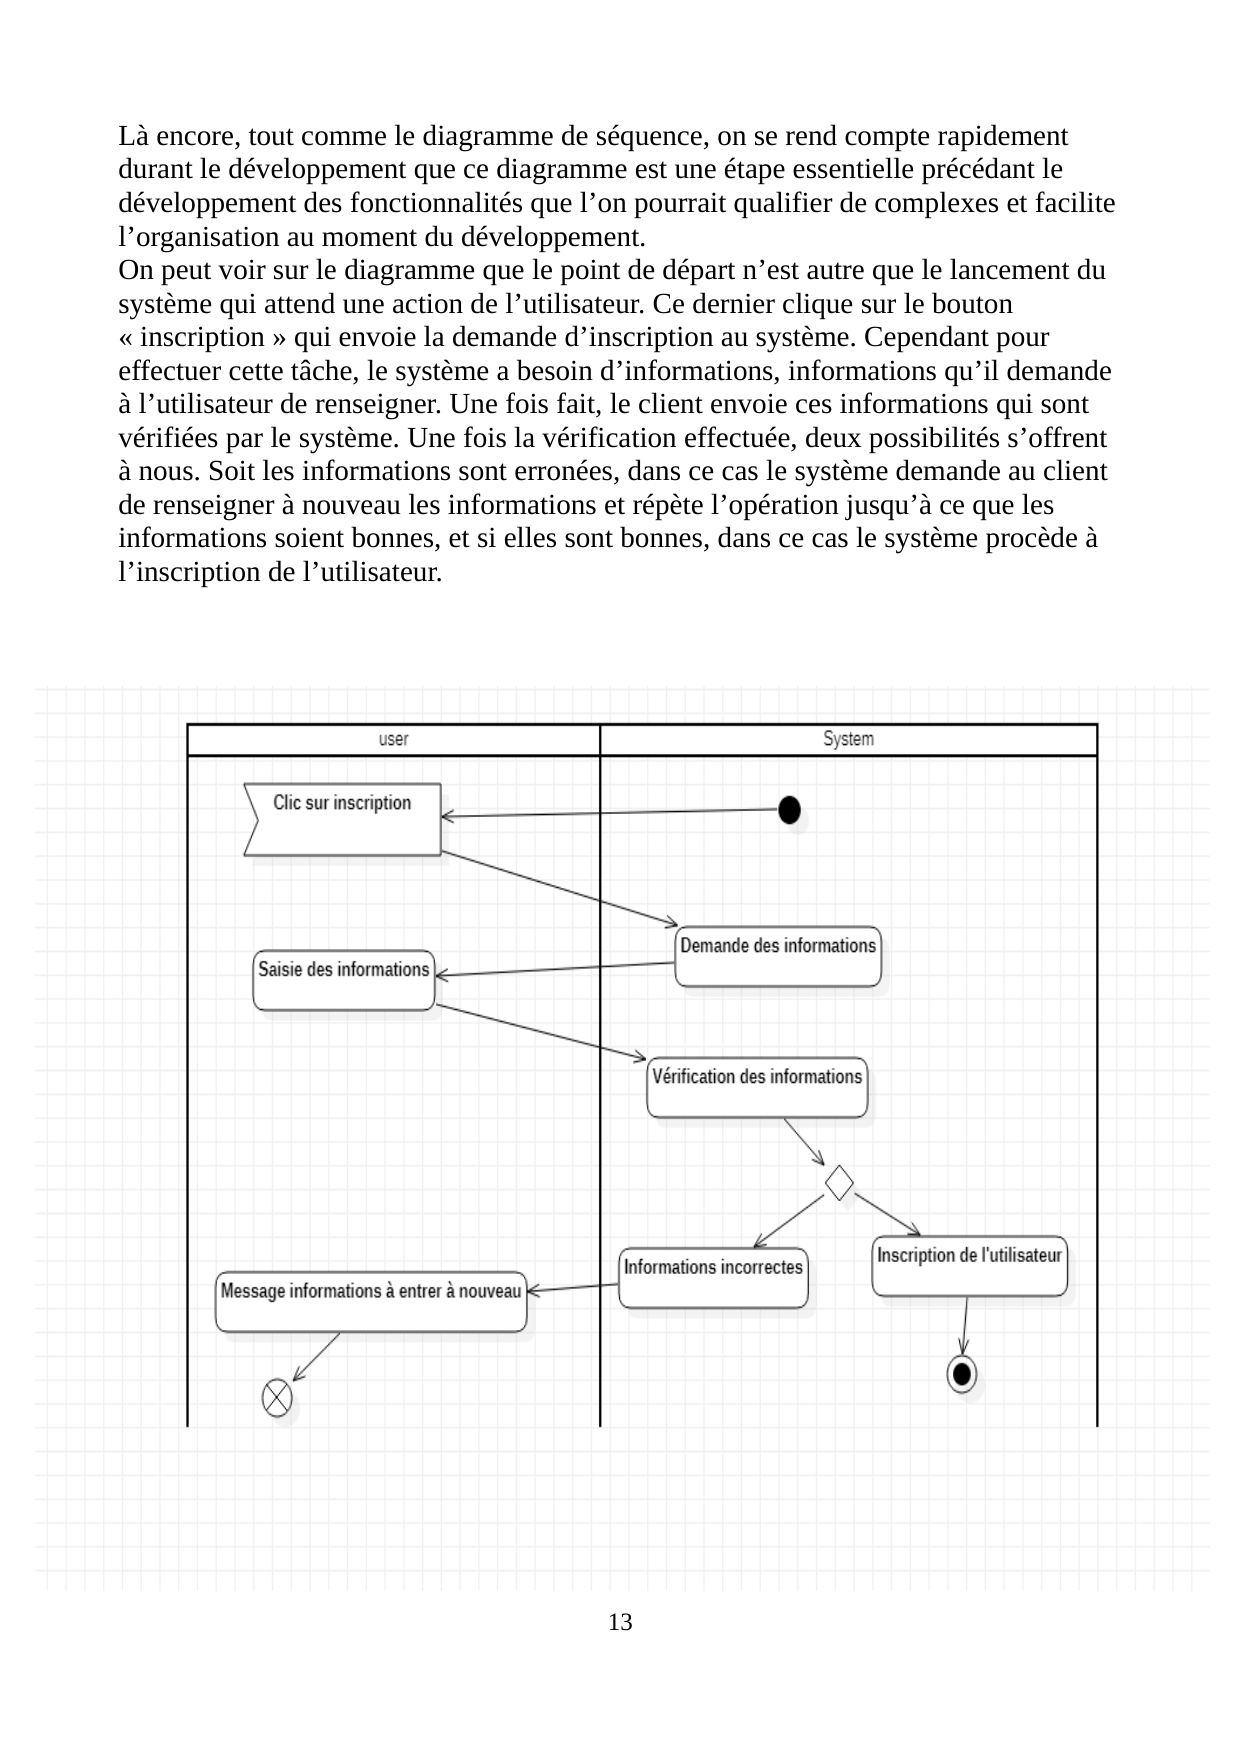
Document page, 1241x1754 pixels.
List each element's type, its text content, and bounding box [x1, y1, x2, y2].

picture [35, 686, 1210, 1591]
text Là encore, tout comme le diagramme de séquence, on se rend compte rapidement durant le développement que ce diagramme est une étape essentielle précédant le développement des fonctionnalités que l’on pourrait qualifier de complexes et facilite l’organisation au moment du développement. [118, 118, 1122, 252]
text On peut voir sur le diagramme que le point de départ n’est autre que le lancement du système qui attend une action de l’utilisateur. Ce dernier clique sur le bouton « inscription » qui envoie la demande d’inscription au système. Cependant pour effectuer cette tâche, le système a besoin d’informations, informations qu’il demande à l’utilisateur de renseigner. Une fois fait, le client envoie ces informations qui sont vérifiées par le système. Une fois la vérification effectuée, deux possibilités s’offrent à nous. Soit les informations sont erronées, dans ce cas le système demande au client de renseigner à nouveau les informations et répète l’opération jusqu’à ce que les informations soient bonnes, et si elles sont bonnes, dans ce cas le système procède à l’inscription de l’utilisateur. [118, 252, 1122, 588]
